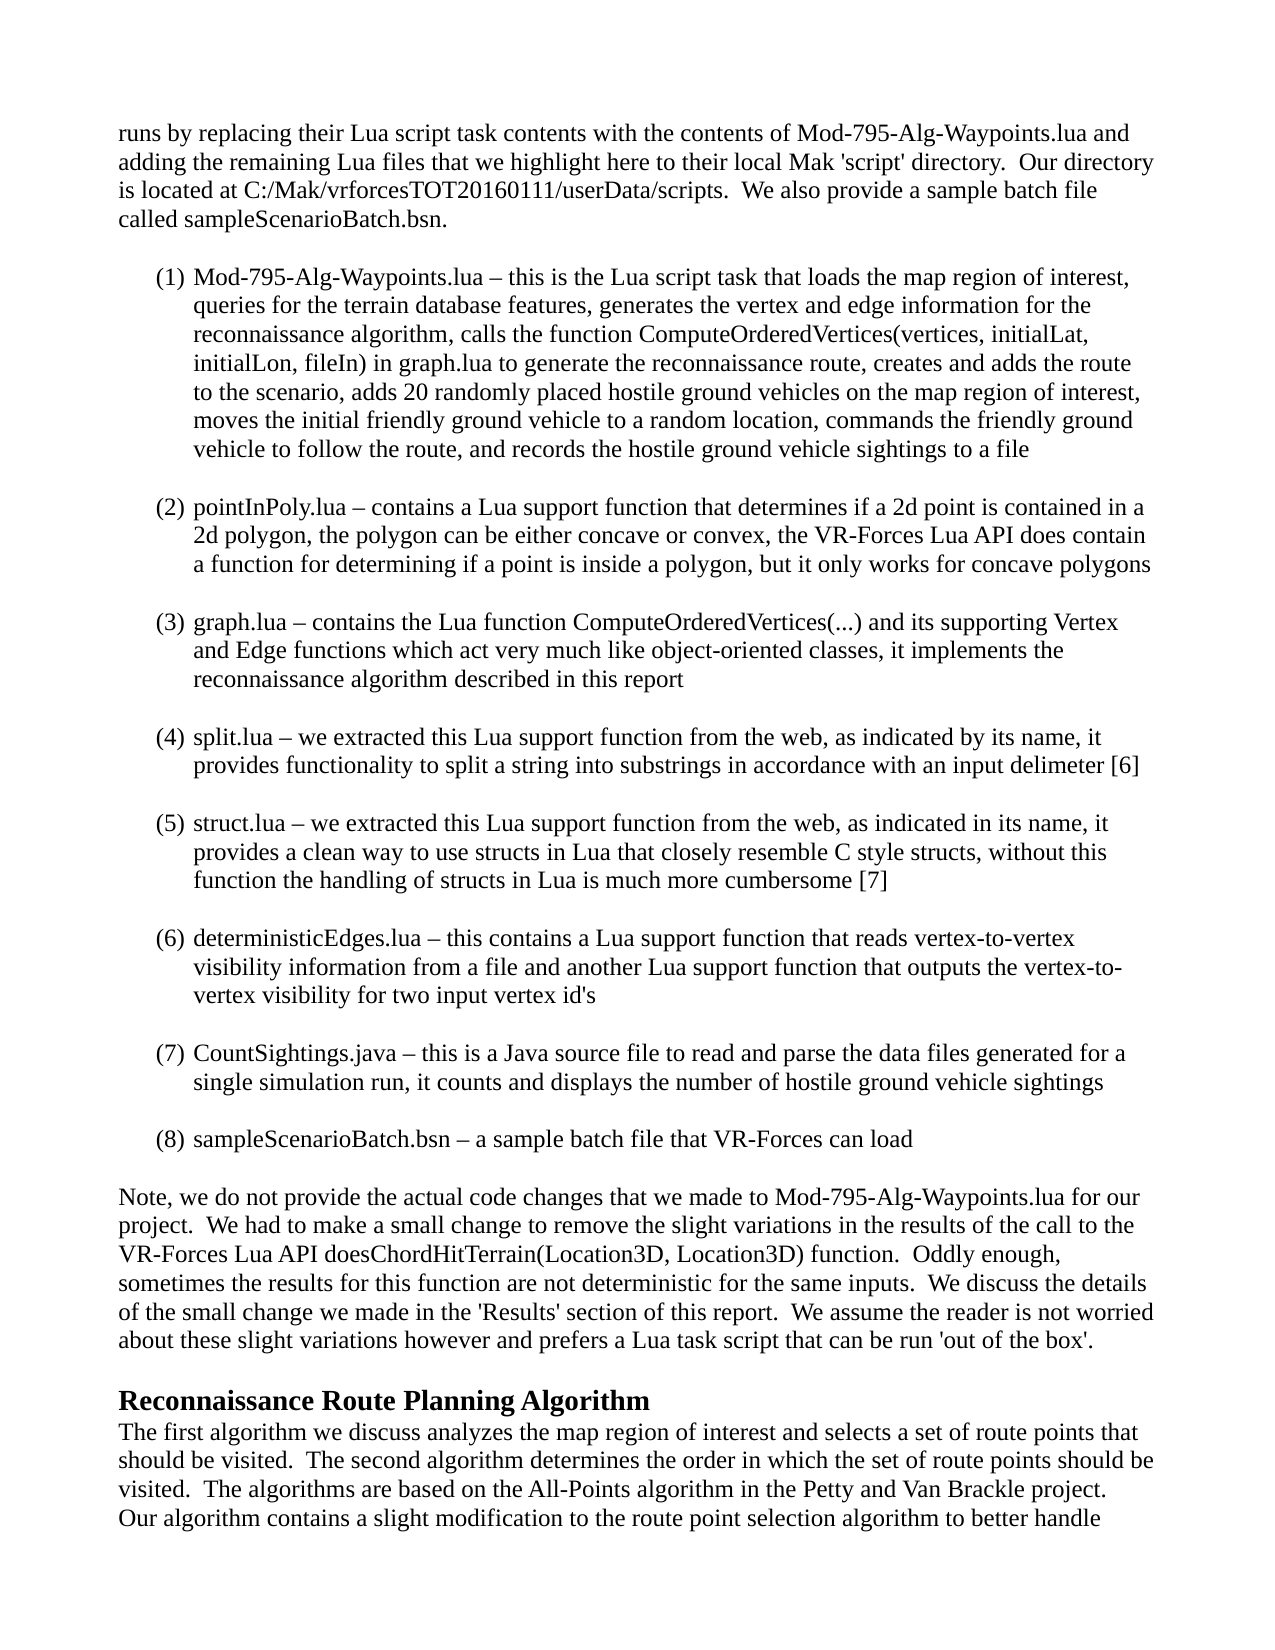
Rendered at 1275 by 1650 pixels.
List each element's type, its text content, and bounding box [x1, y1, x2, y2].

list sampleScenarioBatch.bsn – a sample batch file that VR-Forces can load [156, 1124, 1157, 1153]
list Mod-795-Alg-Waypoints.lua – this is the Lua script task that loads the map region of interest, queries for the terrain database features, generates the vertex and edge information for the reconnaissance algorithm, calls the function ComputeOrderedVertices(vertices, initialLat, initialLon, fileIn) in graph.lua to generate the reconnaissance route, creates and adds the route to the scenario, adds 20 randomly placed hostile ground vehicles on the map region of interest, moves the initial friendly ground vehicle to a random location, commands the friendly ground vehicle to follow the route, and records the hostile ground vehicle sightings to a file [156, 262, 1157, 463]
list struct.lua – we extracted this Lua support function from the web, as indicated in its name, it provides a clean way to use structs in Lua that closely resemble C style structs, without this function the handling of structs in Lua is much more cumbersome [7] [156, 808, 1157, 894]
list CountSightings.java – this is a Java source file to read and parse the data files generated for a single simulation run, it counts and displays the number of hostile ground vehicle sightings [156, 1038, 1157, 1096]
list split.lua – we extracted this Lua support function from the web, as indicated by its name, it provides functionality to split a string into substrings in accordance with an input delimeter [6] [156, 722, 1157, 779]
text The first algorithm we discuss analyzes the map region of interest and selects a set of route points that should be visited. The second algorithm determines the order in which the set of route points should be visited. The algorithms are based on the All-Points algorithm in the Petty and Van Brackle project. Our algorithm contains a slight modification to the route point selection algorithm to better handle [118, 1417, 1157, 1532]
list graph.lua – contains the Lua function ComputeOrderedVertices(...) and its supporting Vertex and Edge functions which act very much like object-oriented classes, it implements the reconnaissance algorithm described in this report [156, 607, 1157, 693]
list deterministicEdges.lua – this contains a Lua support function that reads vertex-to-vertex visibility information from a file and another Lua support function that outputs the vertex-to-vertex visibility for two input vertex id's [156, 923, 1157, 1009]
text runs by replacing their Lua script task contents with the contents of Mod-795-Alg-Waypoints.lua and adding the remaining Lua files that we highlight here to their local Mak 'script' directory. Our directory is located at C:/Mak/vrforcesTOT20160111/userData/scripts. We also provide a sample batch file called sampleScenarioBatch.bsn. [118, 118, 1157, 233]
text Reconnaissance Route Planning Algorithm [118, 1383, 1157, 1417]
text Note, we do not provide the actual code changes that we made to Mod-795-Alg-Waypoints.lua for our project. We had to make a small change to remove the slight variations in the results of the call to the VR-Forces Lua API doesChordHitTerrain(Location3D, Location3D) function. Oddly enough, sometimes the results for this function are not deterministic for the same inputs. We discuss the details of the small change we made in the 'Results' section of this report. We assume the reader is not worried about these slight variations however and prefers a Lua task script that can be run 'out of the box'. [118, 1182, 1157, 1354]
list pointInPoly.lua – contains a Lua support function that determines if a 2d point is contained in a 2d polygon, the polygon can be either concave or convex, the VR-Forces Lua API does contain a function for determining if a point is inside a polygon, but it only works for concave polygons [156, 492, 1157, 578]
